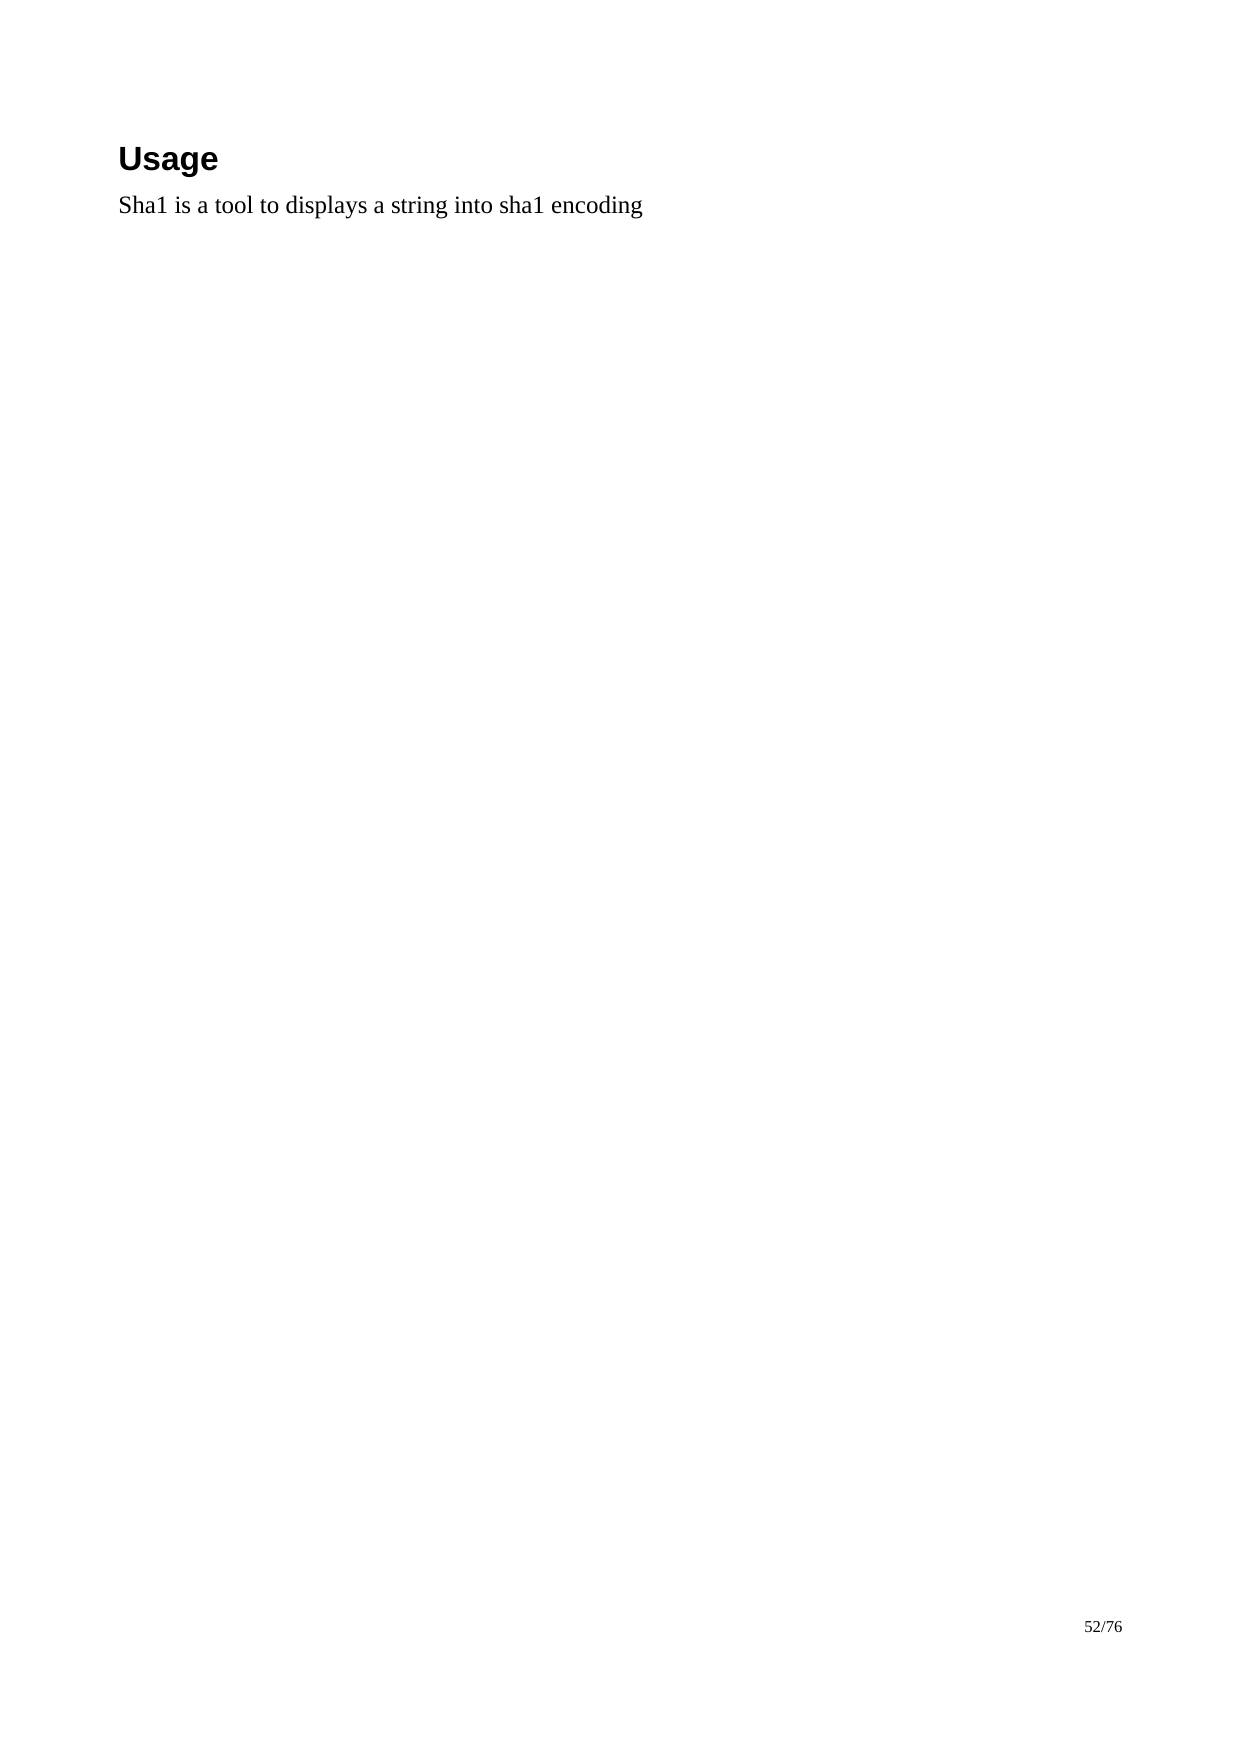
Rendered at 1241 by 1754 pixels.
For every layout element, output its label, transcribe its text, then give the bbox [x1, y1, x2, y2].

text Sha1 is a tool to displays a string into sha1 encoding [118, 190, 1122, 219]
subtitle Usage [118, 139, 1122, 178]
